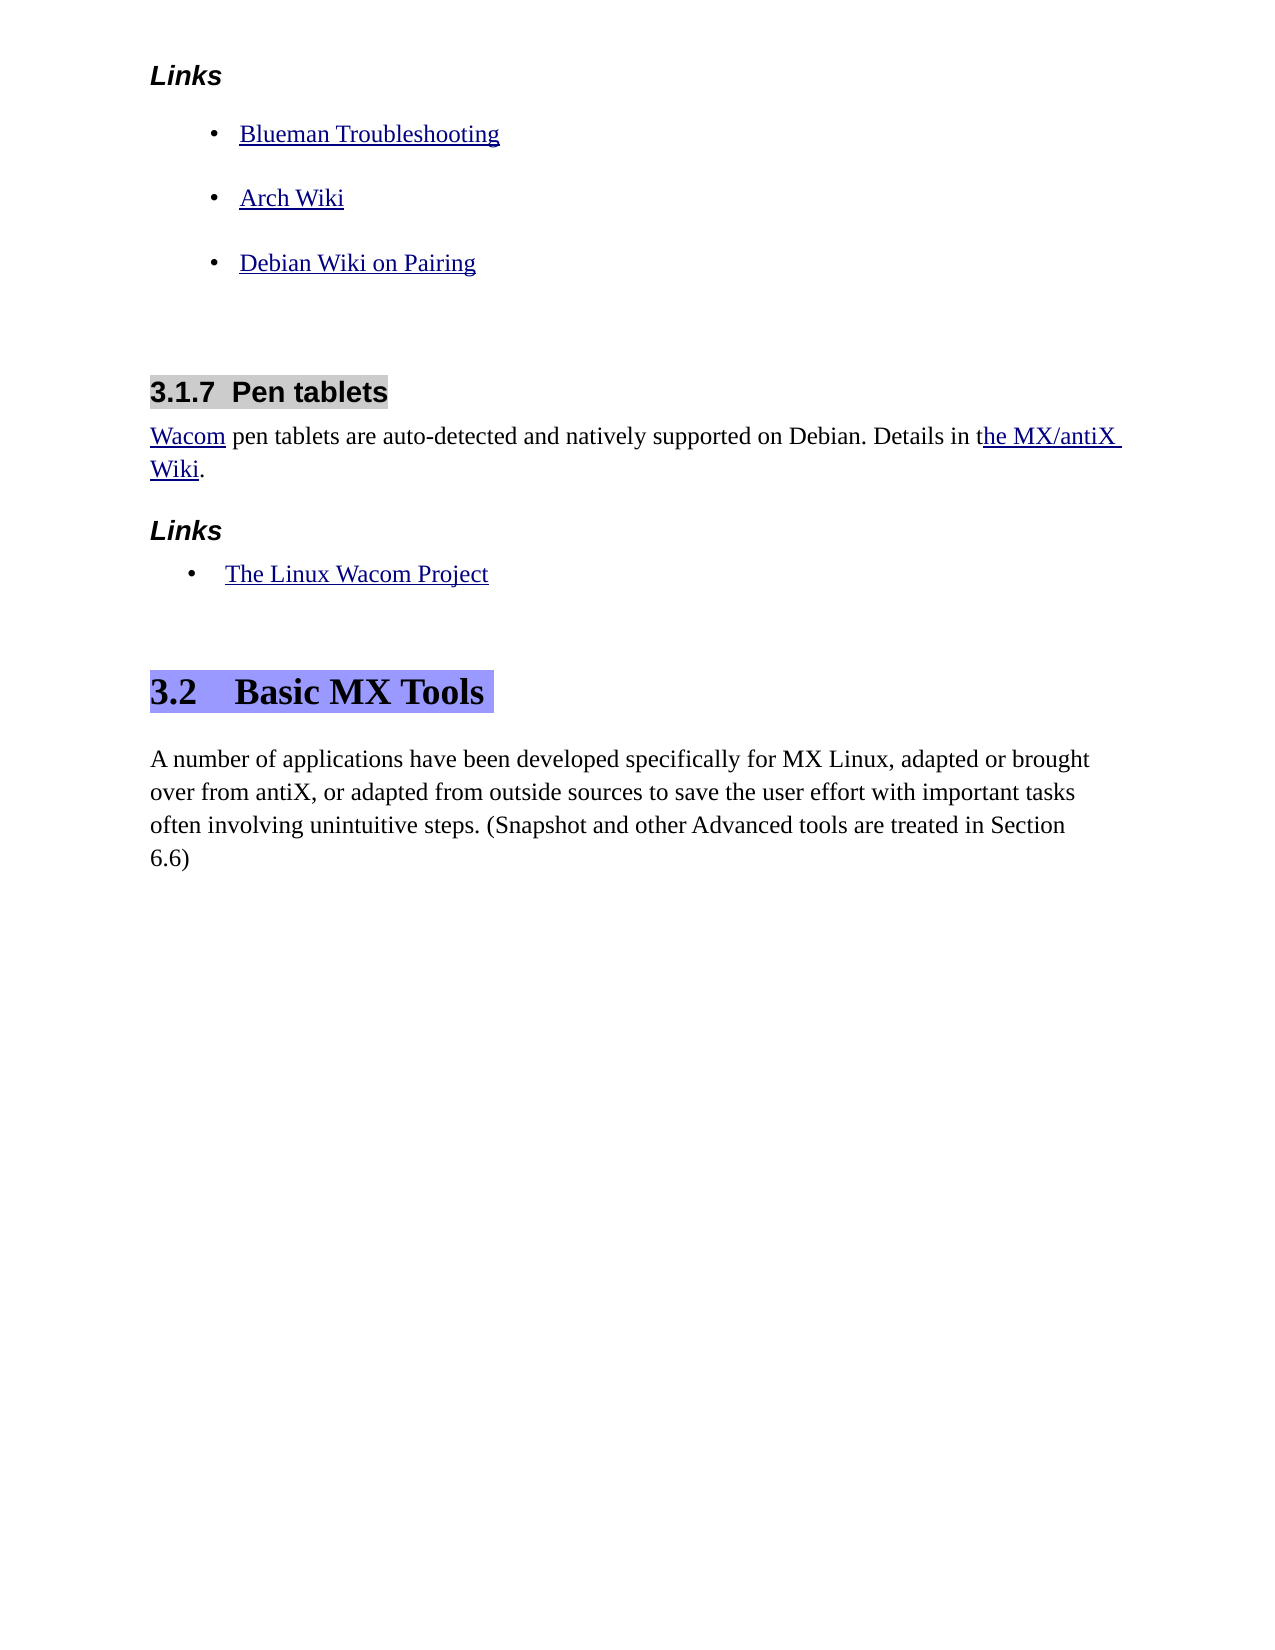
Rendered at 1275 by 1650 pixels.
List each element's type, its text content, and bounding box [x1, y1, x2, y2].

subtitle Links [150, 514, 1125, 546]
subtitle Links [150, 59, 1125, 91]
list Debian Wiki on Pairing [210, 248, 1109, 276]
list The Linux Wacom Project [187, 559, 1125, 588]
subtitle 3.2 Basic MX Tools [494, 670, 1109, 713]
list Blueman Troubleshooting [210, 119, 1109, 148]
subtitle 3.1.7 Pen tablets [388, 375, 1125, 409]
text Wacom pen tablets are auto-detected and natively supported on Debian. Details in the MX/antiX Wiki. [150, 421, 1125, 483]
list Arch Wiki [210, 183, 1109, 212]
text A number of applications have been developed specifically for MX Linux, adapted or brought over from antiX, or adapted from outside sources to save the user effort with important tasks often involving unintuitive steps. (Snapshot and other Advanced tools are treated in Section 6.6) [150, 744, 1109, 872]
